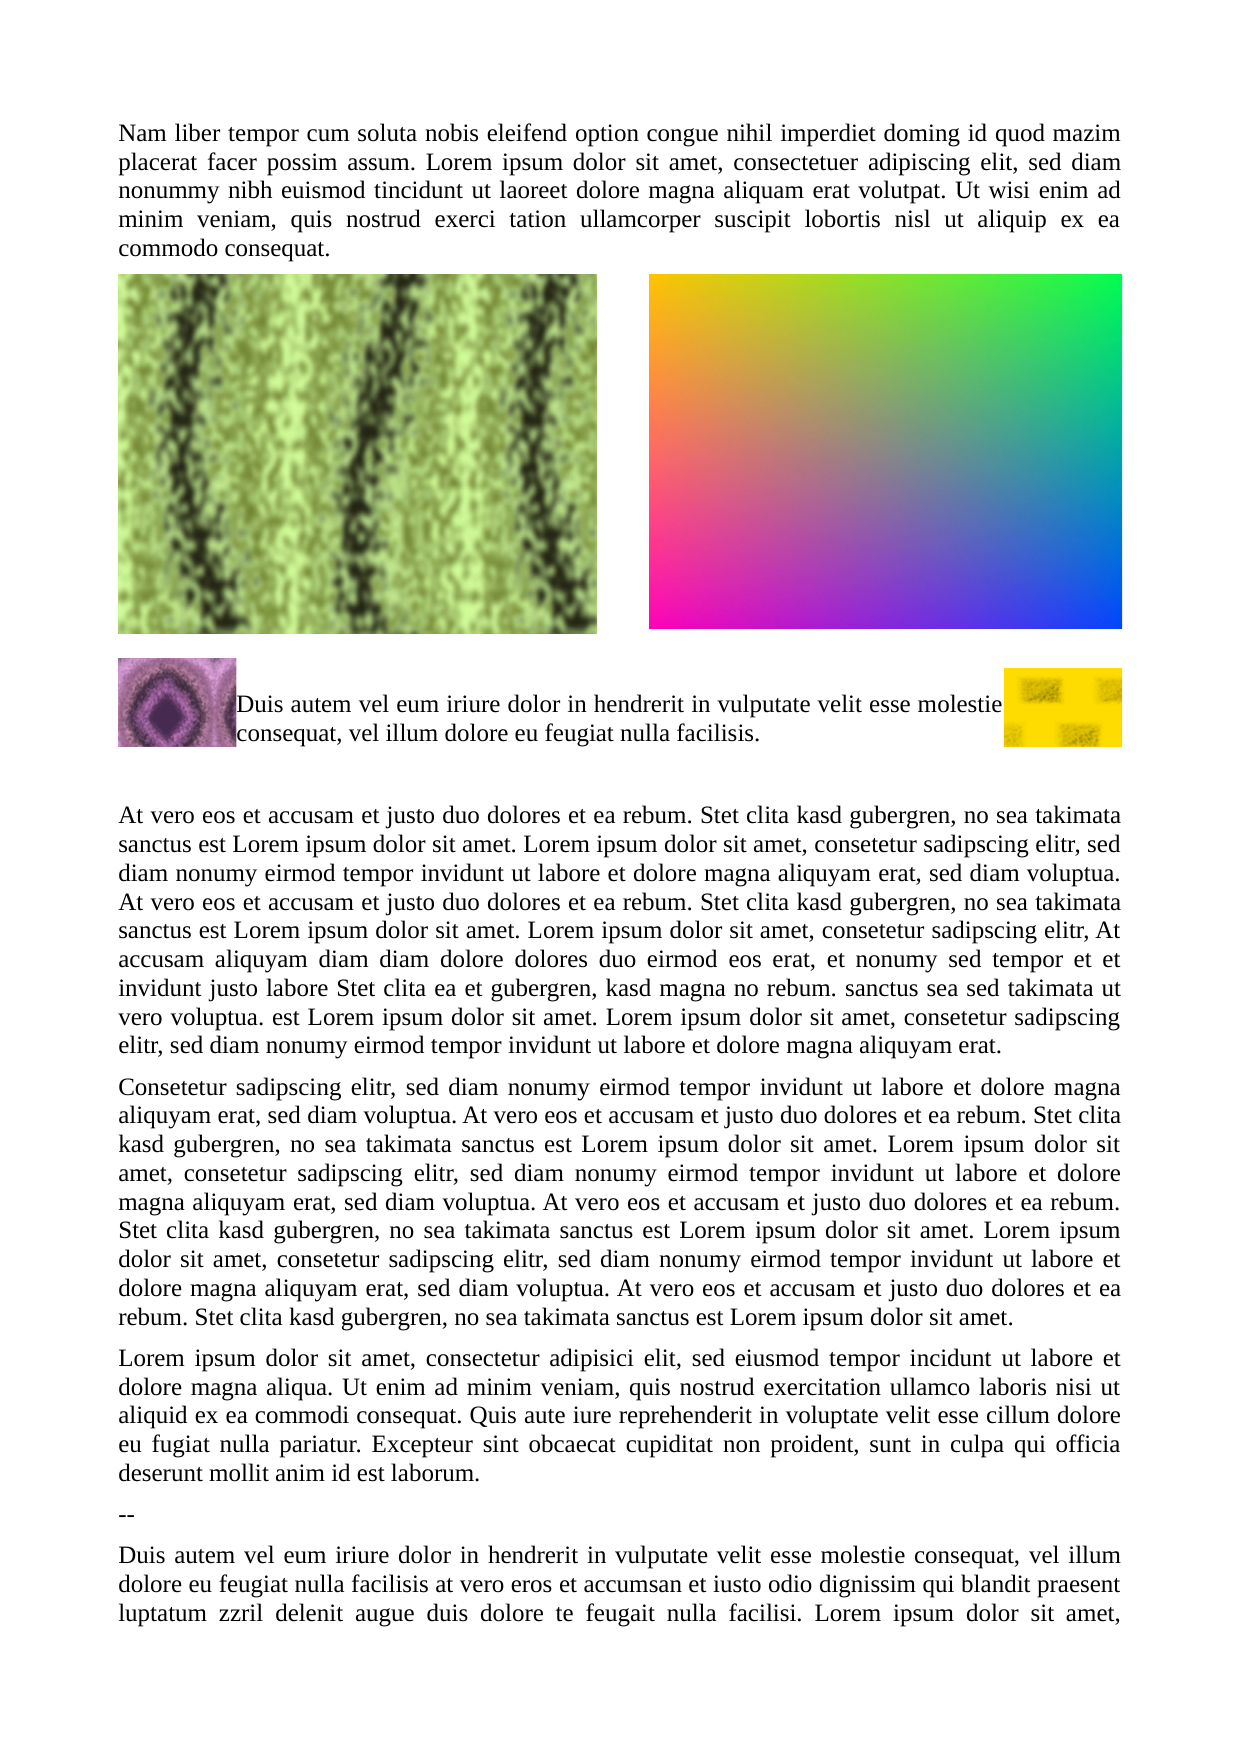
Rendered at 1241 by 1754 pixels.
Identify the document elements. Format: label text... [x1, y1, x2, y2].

picture [1003, 668, 1123, 747]
picture [118, 658, 237, 747]
picture [118, 274, 598, 634]
text Lorem ipsum dolor sit amet, consectetur adipisici elit, sed eiusmod tempor incidunt ut labore et dolore magna aliqua. Ut enim ad minim veniam, quis nostrud exercitation ullamco laboris nisi ut aliquid ex ea commodi consequat. Quis aute iure reprehenderit in voluptate velit esse cillum dolore eu fugiat nulla pariatur. Excepteur sint obcaecat cupiditat non proident, sunt in culpa qui officia deserunt mollit anim id est laborum. [118, 1343, 1122, 1487]
text Nam liber tempor cum soluta nobis eleifend option congue nihil imperdiet doming id quod mazim placerat facer possim assum. Lorem ipsum dolor sit amet, consectetuer adipiscing elit, sed diam nonummy nibh euismod tincidunt ut laoreet dolore magna aliquam erat volutpat. Ut wisi enim ad minim veniam, quis nostrud exerci tation ullamcorper suscipit lobortis nisl ut aliquip ex ea commodo consequat. [118, 118, 1122, 262]
picture [649, 274, 1123, 629]
text -- [118, 1499, 1122, 1528]
text Duis autem vel eum iriure dolor in hendrerit in vulputate velit esse molestie consequat, vel illum dolore eu feugiat nulla facilisis. [237, 689, 1003, 747]
text Consetetur sadipscing elitr, sed diam nonumy eirmod tempor invidunt ut labore et dolore magna aliquyam erat, sed diam voluptua. At vero eos et accusam et justo duo dolores et ea rebum. Stet clita kasd gubergren, no sea takimata sanctus est Lorem ipsum dolor sit amet. Lorem ipsum dolor sit amet, consetetur sadipscing elitr, sed diam nonumy eirmod tempor invidunt ut labore et dolore magna aliquyam erat, sed diam voluptua. At vero eos et accusam et justo duo dolores et ea rebum. Stet clita kasd gubergren, no sea takimata sanctus est Lorem ipsum dolor sit amet. Lorem ipsum dolor sit amet, consetetur sadipscing elitr, sed diam nonumy eirmod tempor invidunt ut labore et dolore magna aliquyam erat, sed diam voluptua. At vero eos et accusam et justo duo dolores et ea rebum. Stet clita kasd gubergren, no sea takimata sanctus est Lorem ipsum dolor sit amet. [118, 1072, 1122, 1331]
text Duis autem vel eum iriure dolor in hendrerit in vulputate velit esse molestie consequat, vel illum dolore eu feugiat nulla facilisis at vero eros et accumsan et iusto odio dignissim qui blandit praesent luptatum zzril delenit augue duis dolore te feugait nulla facilisi. Lorem ipsum dolor sit amet, [118, 1541, 1122, 1627]
text At vero eos et accusam et justo duo dolores et ea rebum. Stet clita kasd gubergren, no sea takimata sanctus est Lorem ipsum dolor sit amet. Lorem ipsum dolor sit amet, consetetur sadipscing elitr, sed diam nonumy eirmod tempor invidunt ut labore et dolore magna aliquyam erat, sed diam voluptua. At vero eos et accusam et justo duo dolores et ea rebum. Stet clita kasd gubergren, no sea takimata sanctus est Lorem ipsum dolor sit amet. Lorem ipsum dolor sit amet, consetetur sadipscing elitr, At accusam aliquyam diam diam dolore dolores duo eirmod eos erat, et nonumy sed tempor et et invidunt justo labore Stet clita ea et gubergren, kasd magna no rebum. sanctus sea sed takimata ut vero voluptua. est Lorem ipsum dolor sit amet. Lorem ipsum dolor sit amet, consetetur sadipscing elitr, sed diam nonumy eirmod tempor invidunt ut labore et dolore magna aliquyam erat. [118, 801, 1122, 1059]
